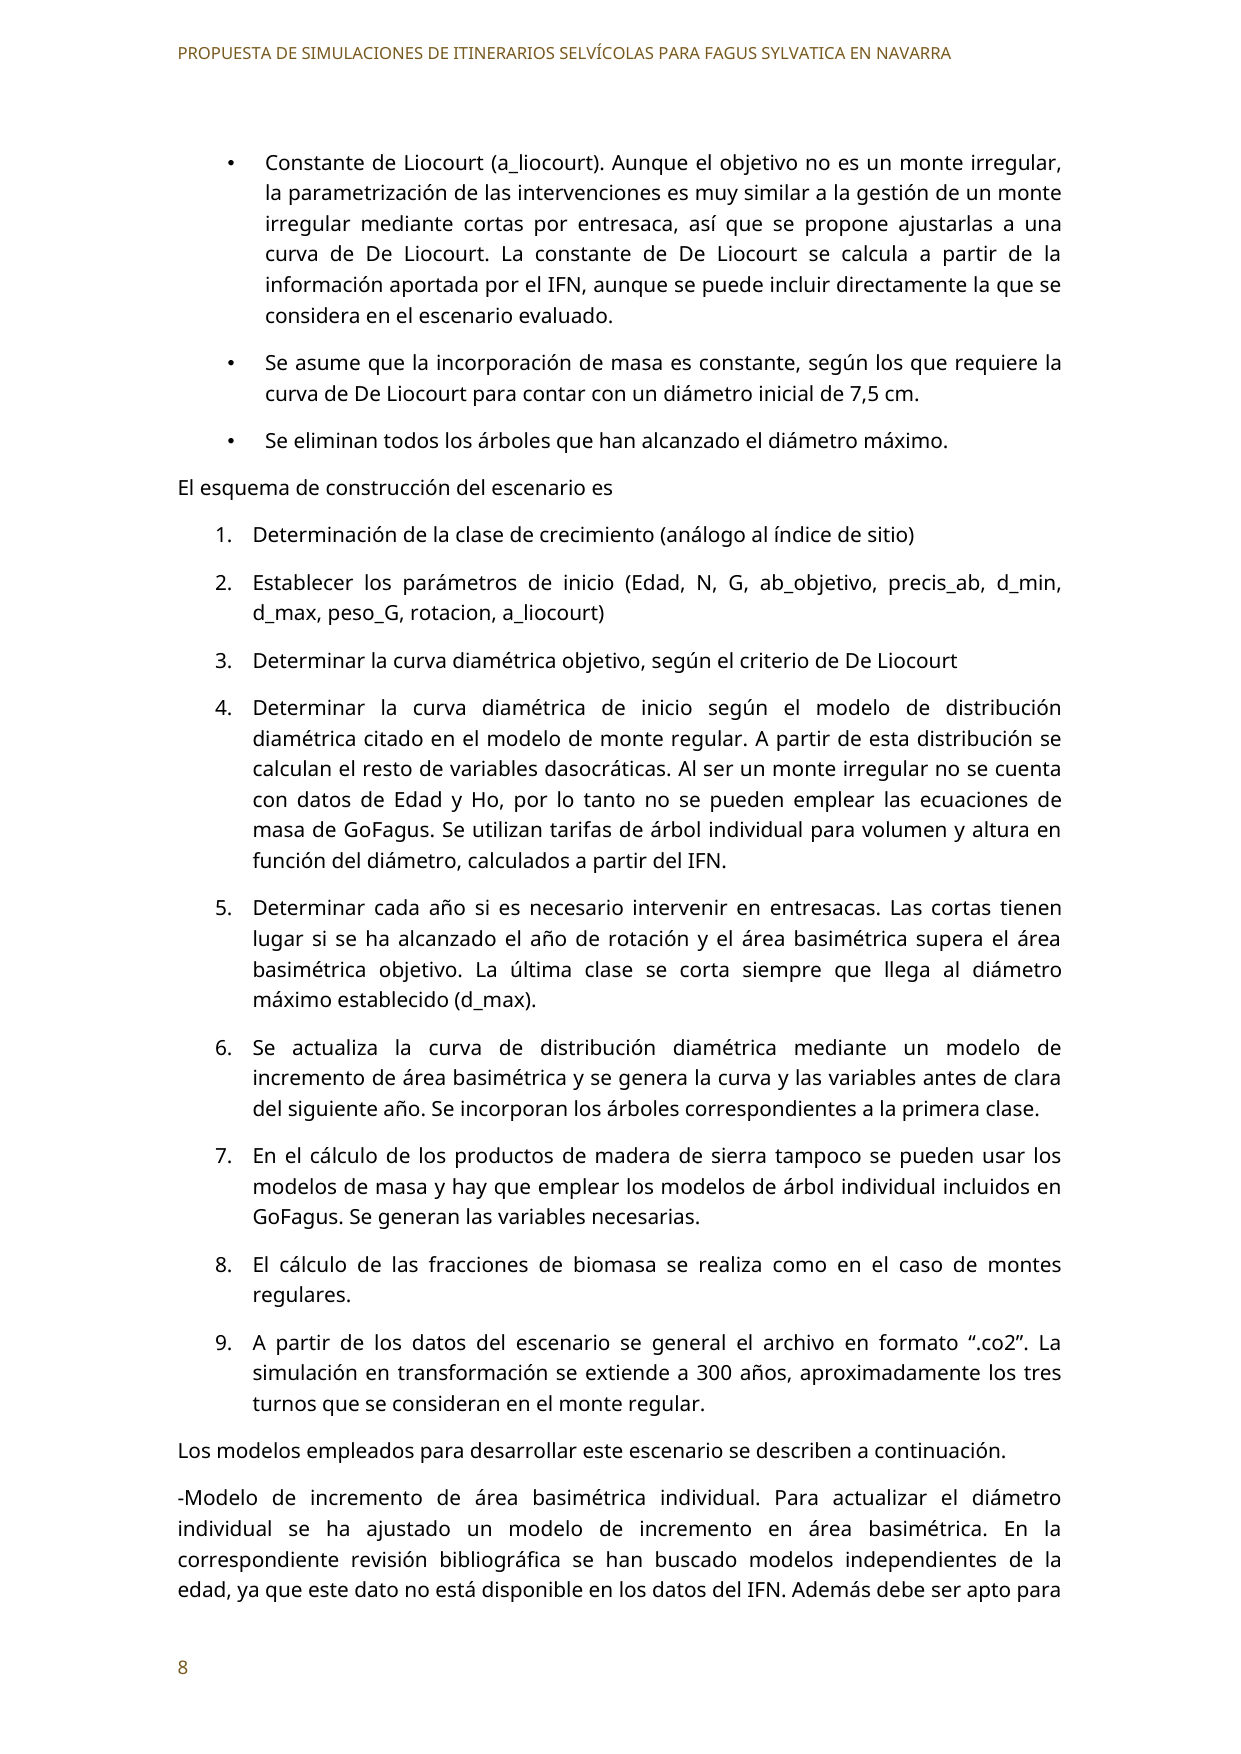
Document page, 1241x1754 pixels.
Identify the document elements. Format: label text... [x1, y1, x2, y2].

text Los modelos empleados para desarrollar este escenario se describen a continuación. [177, 1436, 1063, 1464]
text -Modelo de incremento de área basimétrica individual. Para actualizar el diámetro individual se ha ajustado un modelo de incremento en área basimétrica. En la correspondiente revisión bibliográfica se han buscado modelos independientes de la edad, ya que este dato no está disponible en los datos del IFN. Además debe ser apto para [177, 1483, 1063, 1604]
list A partir de los datos del escenario se general el archivo en formato “.co2”. La simulación en transformación se extiende a 300 años, aproximadamente los tres turnos que se consideran en el monte regular. [215, 1328, 1063, 1417]
list Se eliminan todos los árboles que han alcanzado el diámetro máximo. [227, 426, 1063, 454]
list El cálculo de las fracciones de biomasa se realiza como en el caso de montes regulares. [215, 1250, 1063, 1309]
list Determinar la curva diamétrica objetivo, según el criterio de De Liocourt [215, 646, 1063, 674]
list Se actualiza la curva de distribución diamétrica mediante un modelo de incremento de área basimétrica y se genera la curva y las variables antes de clara del siguiente año. Se incorporan los árboles correspondientes a la primera clase. [215, 1033, 1063, 1122]
list Se asume que la incorporación de masa es constante, según los que requiere la curva de De Liocourt para contar con un diámetro inicial de 7,5 cm. [227, 348, 1063, 407]
list Determinar la curva diamétrica de inicio según el modelo de distribución diamétrica citado en el modelo de monte regular. A partir de esta distribución se calculan el resto de variables dasocráticas. Al ser un monte irregular no se cuenta con datos de Edad y Ho, por lo tanto no se pueden emplear las ecuaciones de masa de GoFagus. Se utilizan tarifas de árbol individual para volumen y altura en función del diámetro, calculados a partir del IFN. [215, 693, 1063, 874]
text El esquema de construcción del escenario es [177, 473, 1063, 502]
list Constante de Liocourt (a_liocourt). Aunque el objetivo no es un monte irregular, la parametrización de las intervenciones es muy similar a la gestión de un monte irregular mediante cortas por entresaca, así que se propone ajustarlas a una curva de De Liocourt. La constante de De Liocourt se calcula a partir de la información aportada por el IFN, aunque se puede incluir directamente la que se considera en el escenario evaluado. [227, 148, 1063, 329]
list En el cálculo de los productos de madera de sierra tampoco se pueden usar los modelos de masa y hay que emplear los modelos de árbol individual incluidos en GoFagus. Se generan las variables necesarias. [215, 1141, 1063, 1231]
list Determinación de la clase de crecimiento (análogo al índice de sitio) [215, 521, 1063, 549]
list Establecer los parámetros de inicio (Edad, N, G, ab_objetivo, precis_ab, d_min, d_max, peso_G, rotacion, a_liocourt) [215, 568, 1063, 627]
list Determinar cada año si es necesario intervenir en entresacas. Las cortas tienen lugar si se ha alcanzado el año de rotación y el área basimétrica supera el área basimétrica objetivo. La última clase se corta siempre que llega al diámetro máximo establecido (d_max). [215, 893, 1063, 1014]
